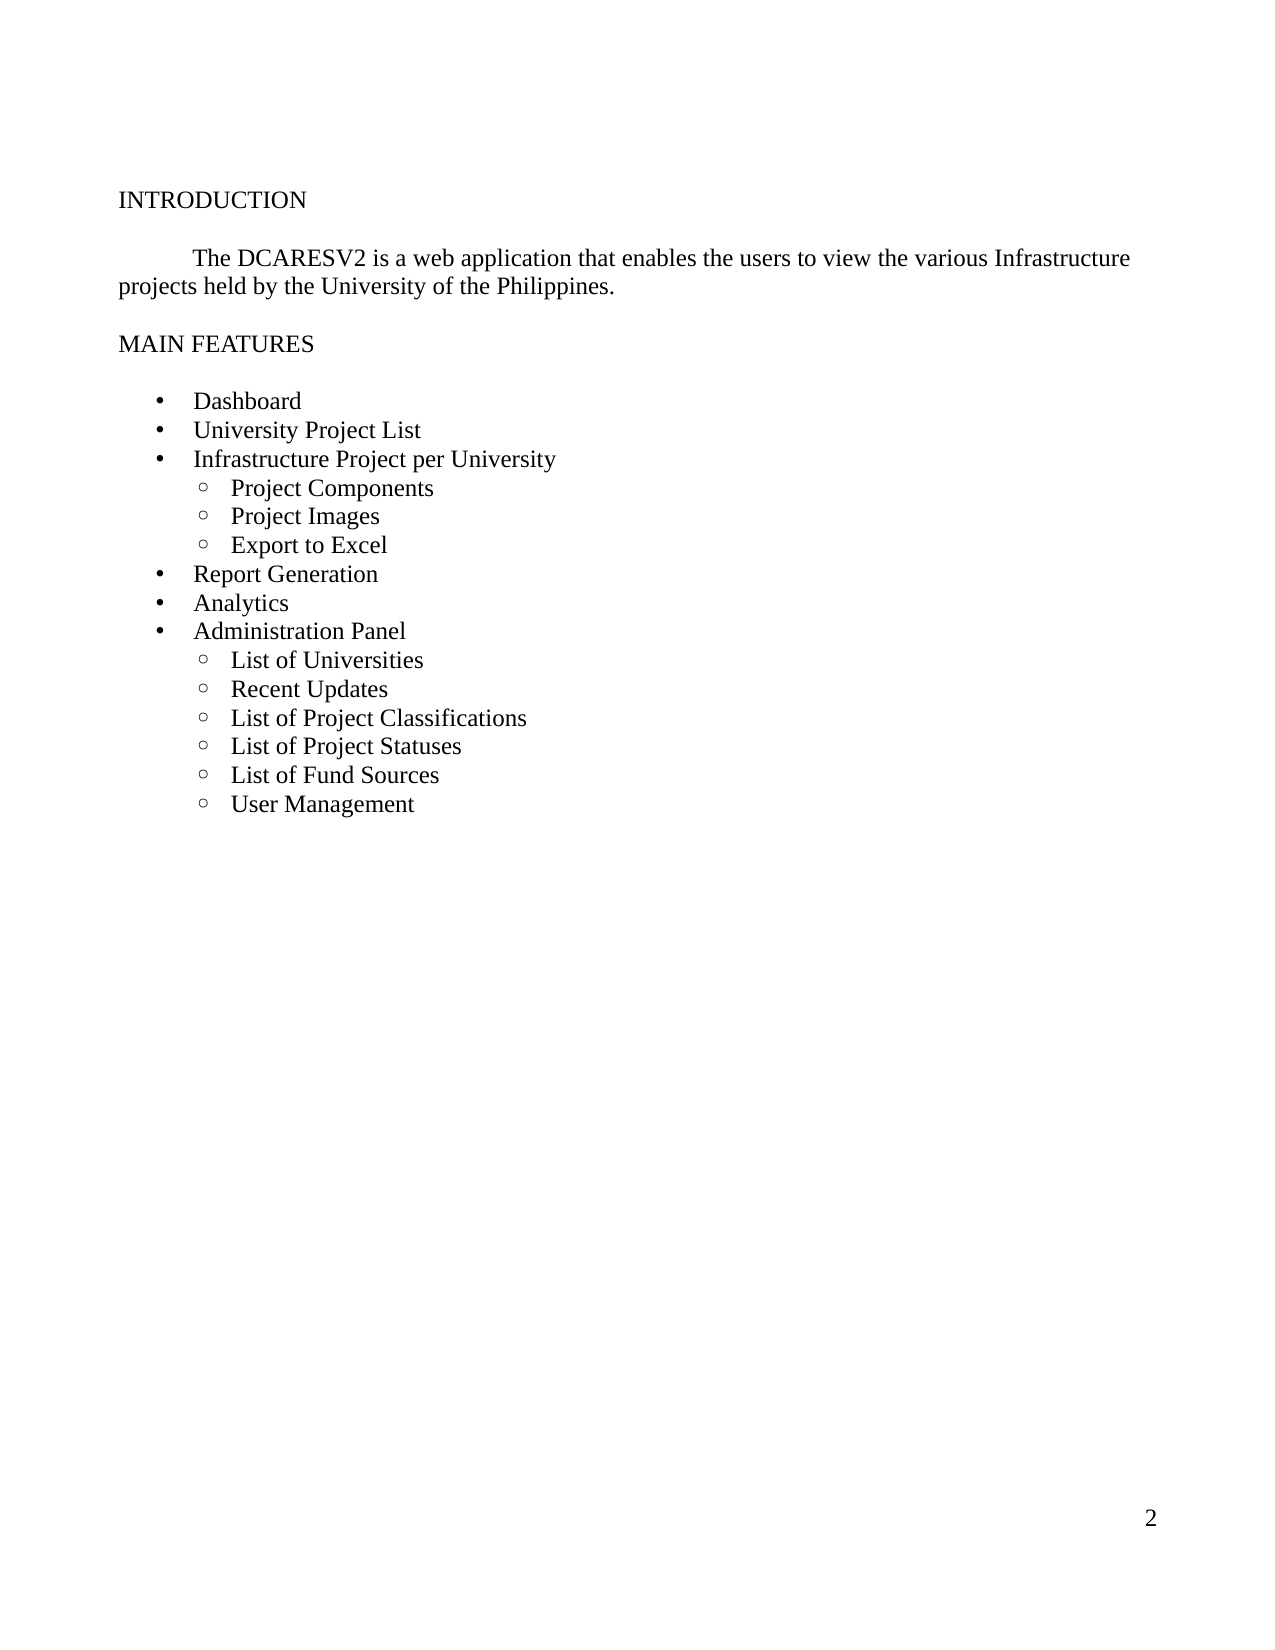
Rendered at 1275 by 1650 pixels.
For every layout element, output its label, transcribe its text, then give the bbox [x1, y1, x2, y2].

list Analytics [156, 588, 1157, 616]
list Project Images [193, 501, 1157, 530]
list Administration Panel [156, 616, 1157, 645]
list Export to Excel [193, 530, 1157, 559]
list Report Generation [156, 559, 1157, 588]
text INTRODUCTION [118, 185, 1157, 214]
text The DCARESV2 is a web application that enables the users to view the various Infrastructure projects held by the University of the Philippines. [118, 243, 1157, 300]
list Infrastructure Project per University [156, 444, 1157, 473]
list Project Components [193, 473, 1157, 501]
text MAIN FEATURES [118, 329, 1157, 358]
list List of Project Statuses [193, 731, 1157, 760]
list Dashboard [156, 386, 1157, 415]
list University Project List [156, 415, 1157, 444]
list Recent Updates [193, 674, 1157, 703]
list List of Universities [193, 645, 1157, 674]
list List of Fund Sources [193, 760, 1157, 789]
list List of Project Classifications [193, 703, 1157, 731]
list User Management [193, 789, 1157, 818]
